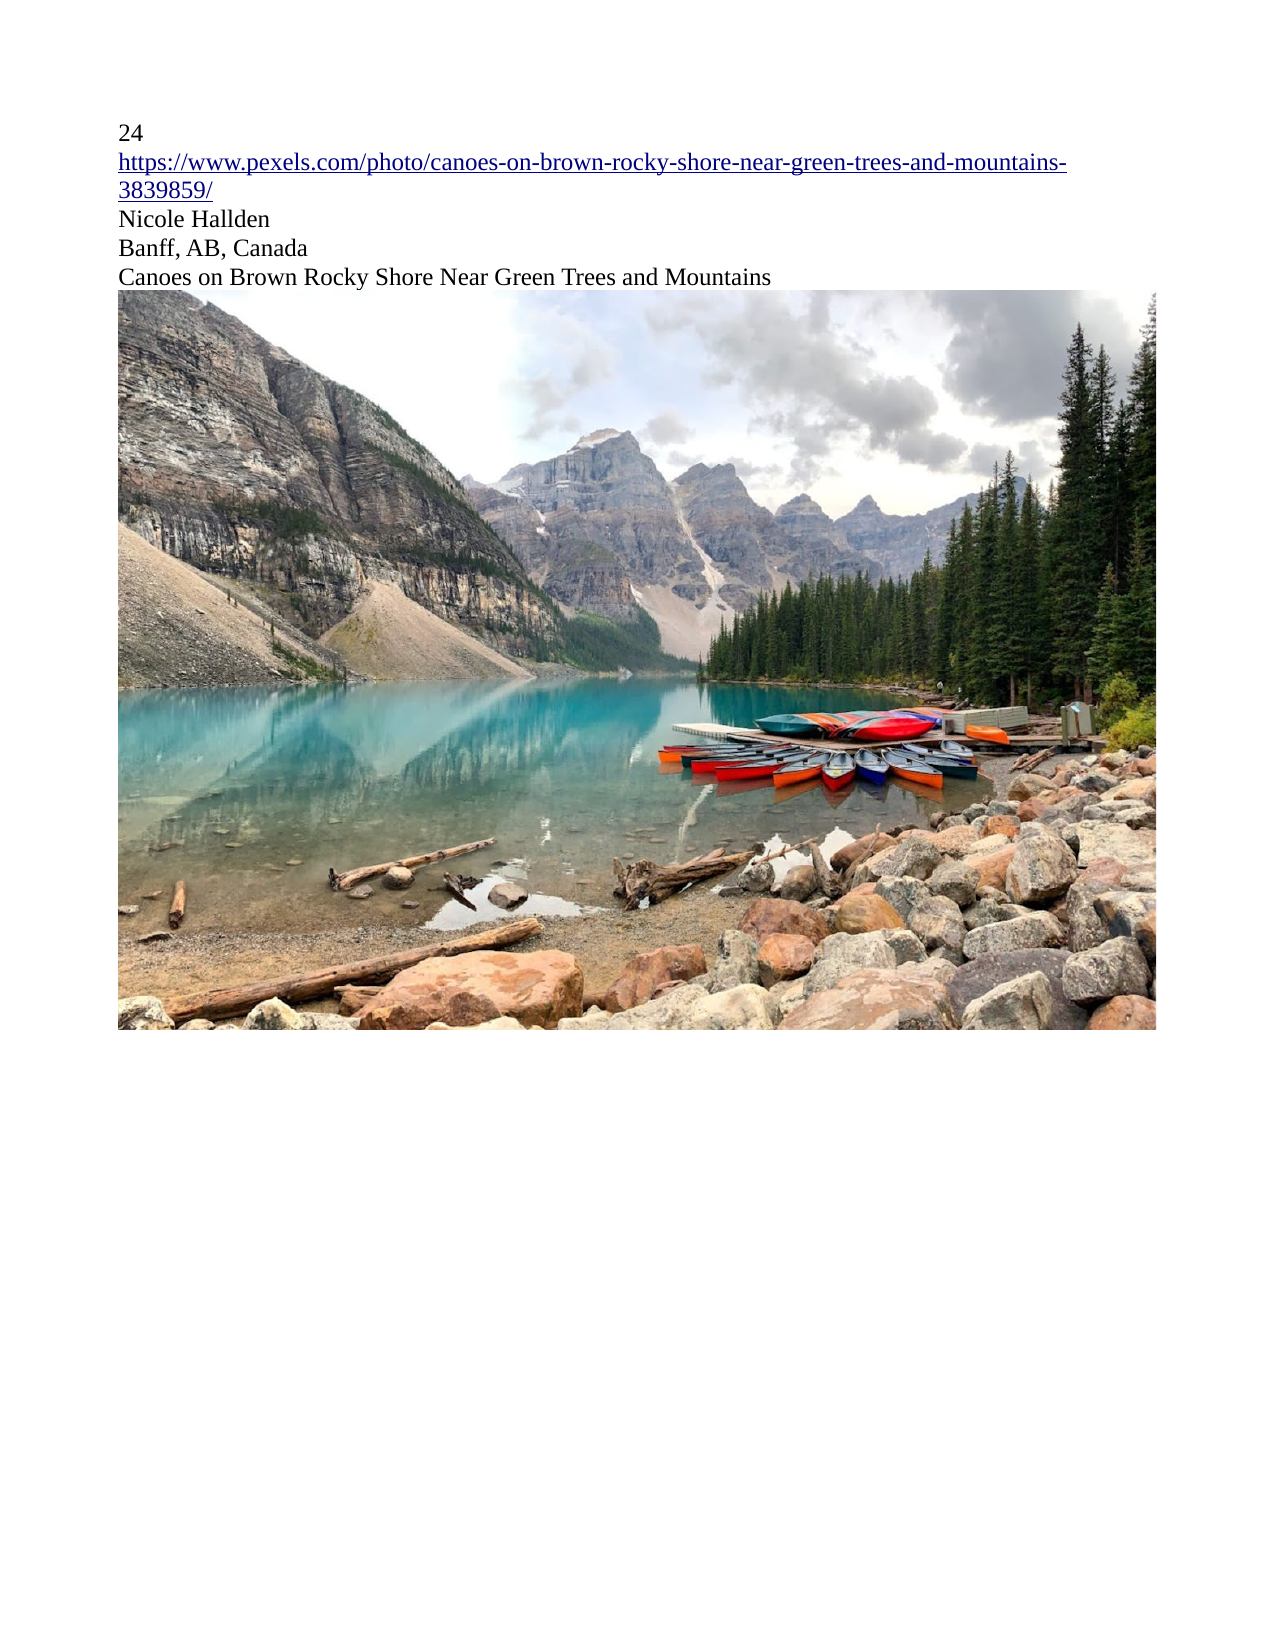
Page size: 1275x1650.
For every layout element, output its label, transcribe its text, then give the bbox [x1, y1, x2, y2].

text https://www.pexels.com/photo/canoes-on-brown-rocky-shore-near-green-trees-and-mountains-3839859/ [118, 147, 1157, 204]
text 24 [118, 118, 1157, 147]
text Canoes on Brown Rocky Shore Near Green Trees and Mountains [118, 262, 1157, 290]
text Banff, AB, Canada [118, 233, 1157, 262]
picture [118, 290, 1157, 1030]
text Nicole Hallden [118, 204, 1157, 233]
